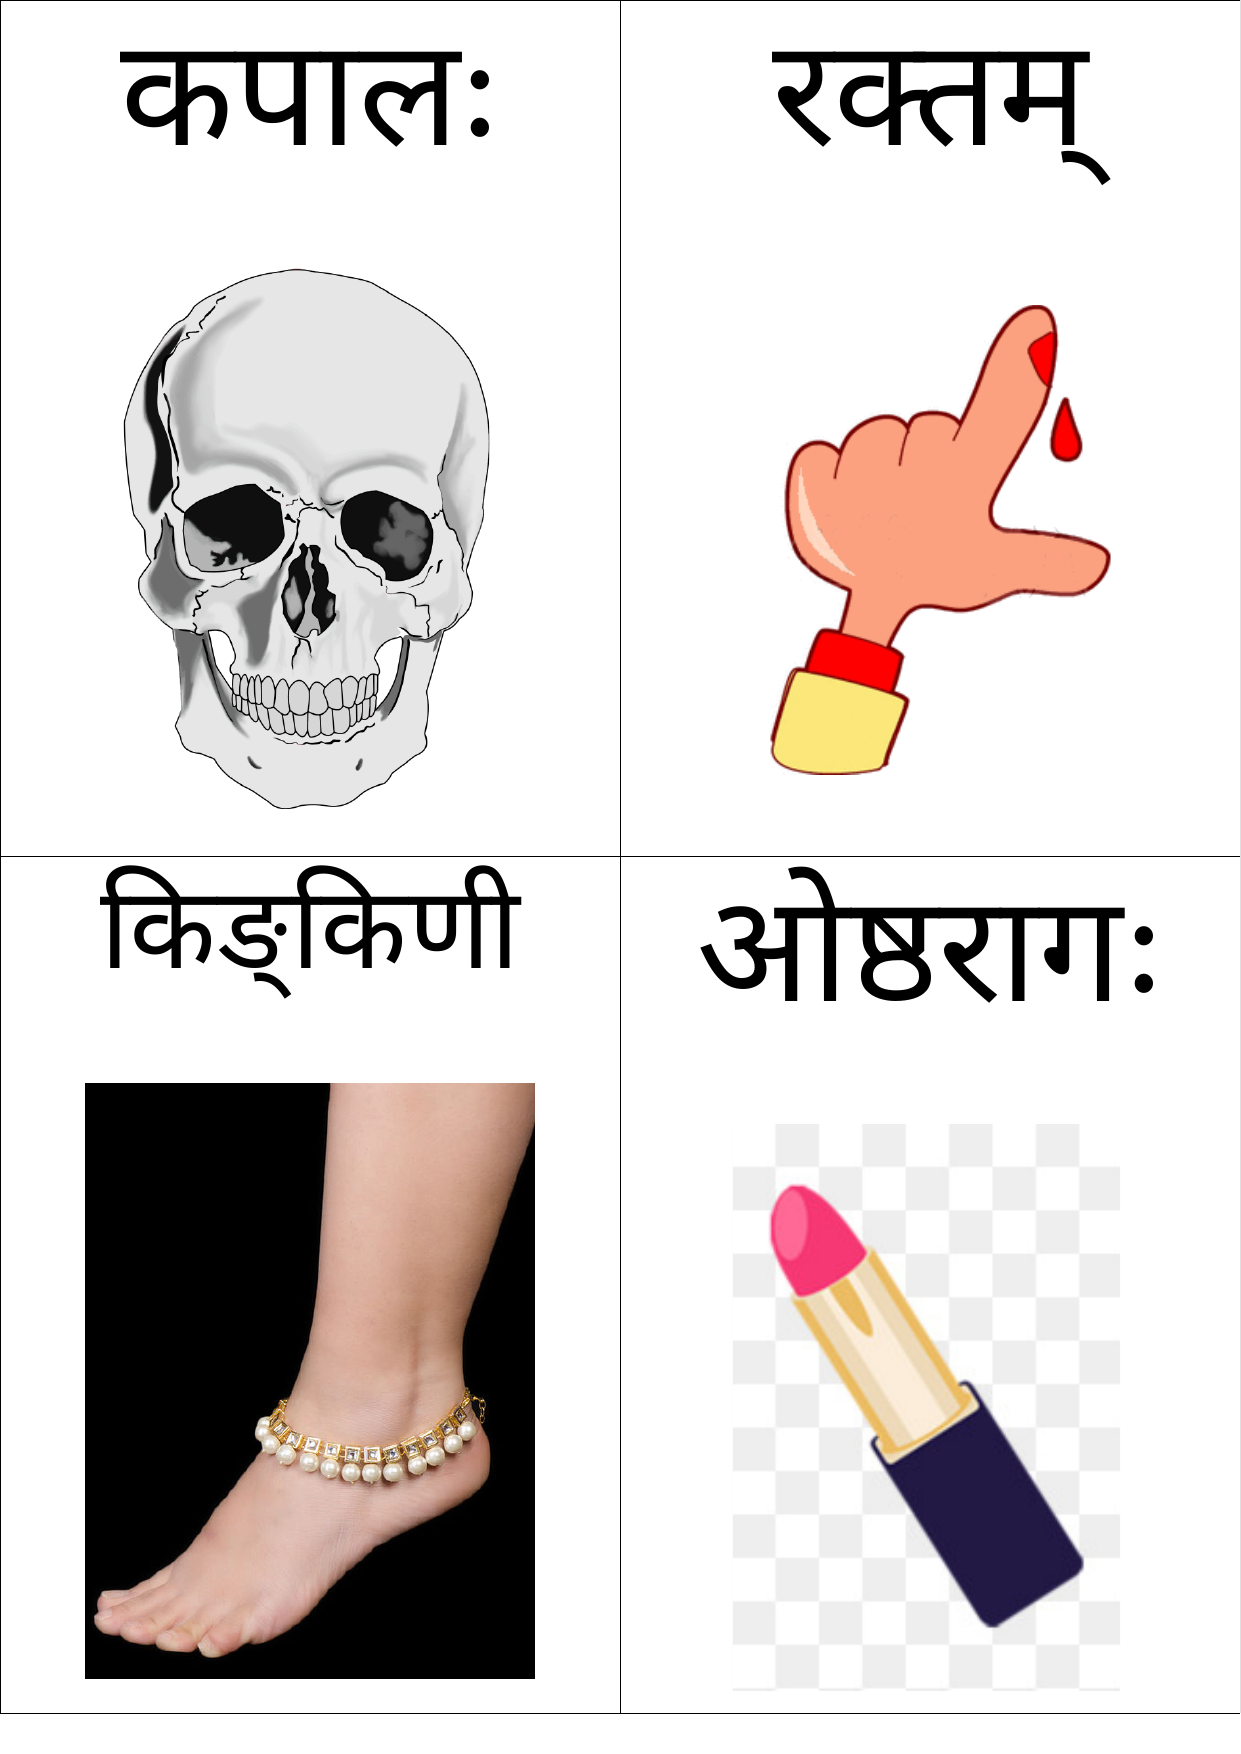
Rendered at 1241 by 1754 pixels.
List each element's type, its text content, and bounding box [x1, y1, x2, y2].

picture [732, 1124, 1121, 1691]
picture [123, 268, 490, 809]
table_cell रक्तम् [621, 1, 1240, 856]
table_cell ओष्ठरागः [621, 857, 1240, 1712]
table_cell किङ्किणी [1, 857, 620, 1712]
table_cell कपालः [1, 1, 620, 856]
picture [85, 1083, 535, 1679]
picture [705, 305, 1175, 775]
